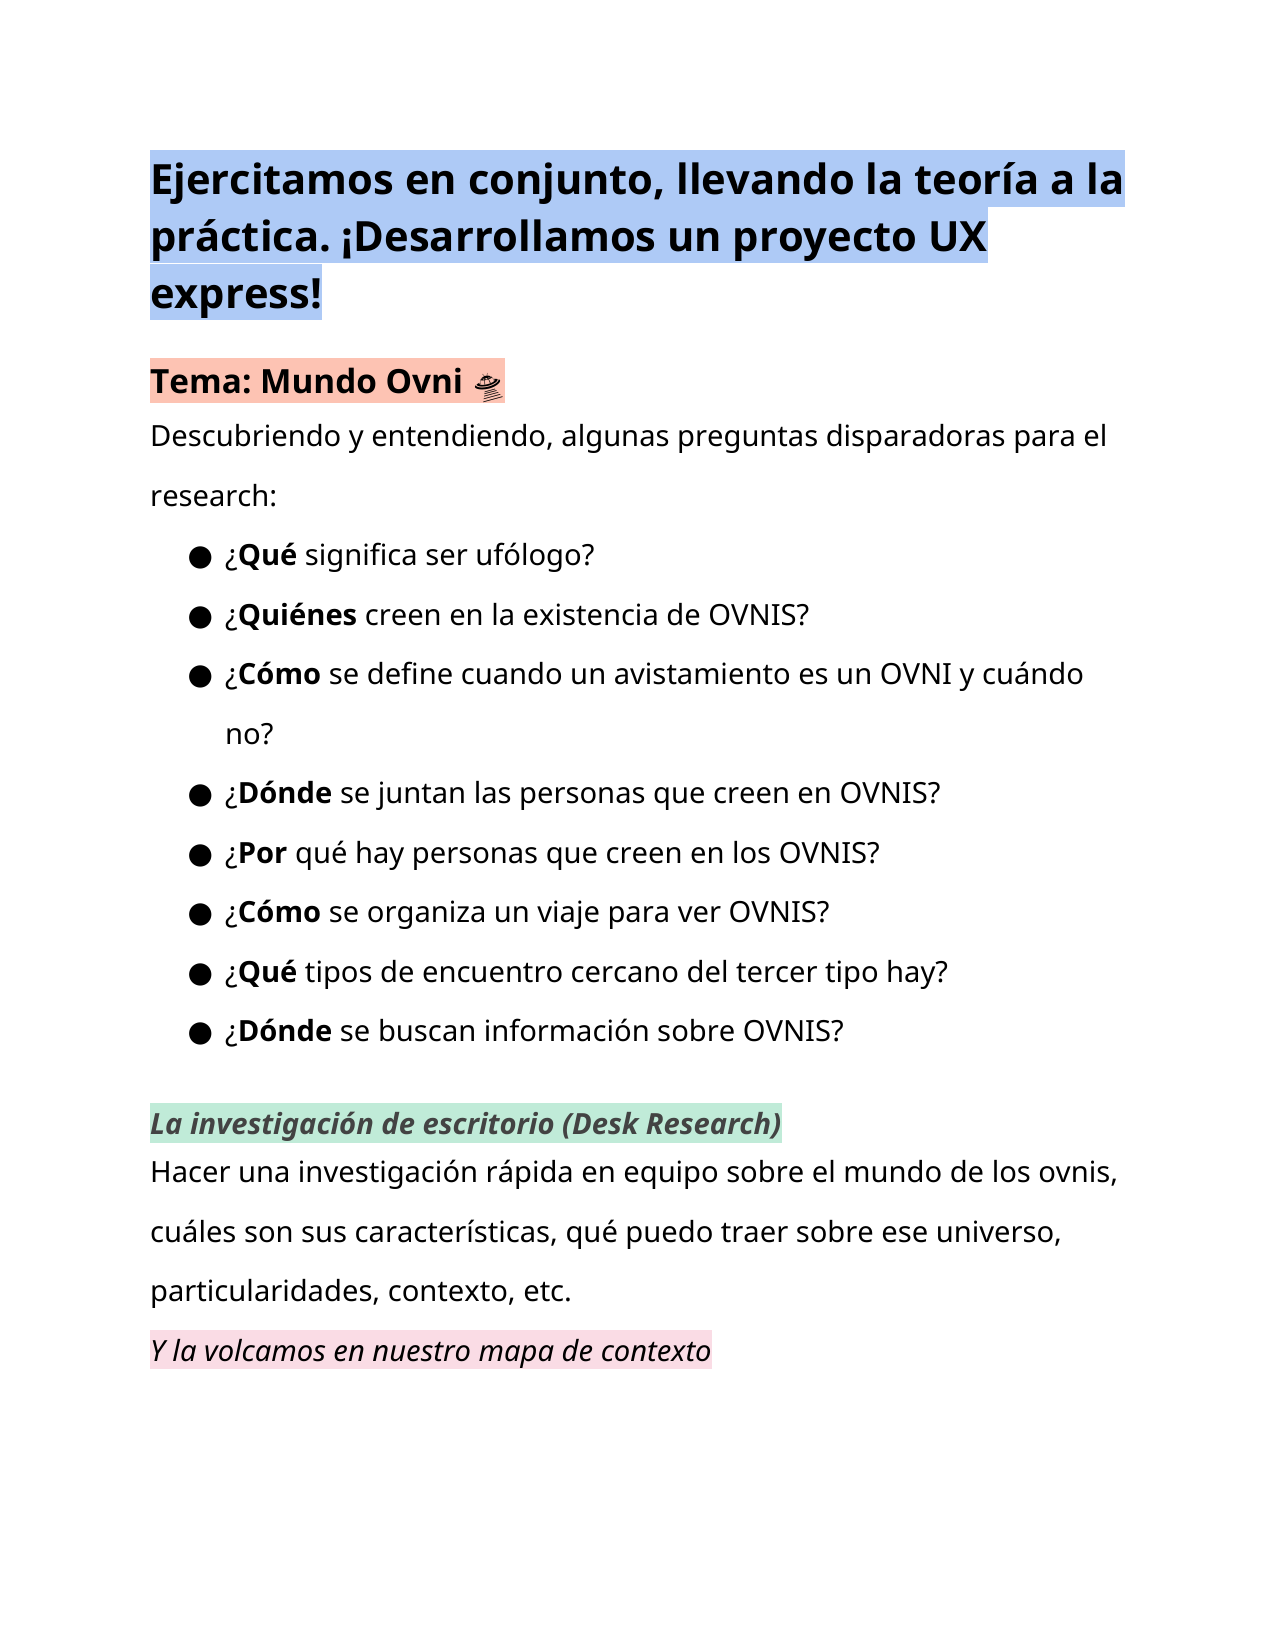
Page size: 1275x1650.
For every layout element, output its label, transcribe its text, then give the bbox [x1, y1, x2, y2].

list ¿Qué significa ser ufólogo? [187, 535, 1125, 574]
list ¿Por qué hay personas que creen en los OVNIS? [187, 832, 1125, 872]
list ¿Qué tipos de encuentro cercano del tercer tipo hay? [187, 951, 1125, 991]
list ¿Dónde se juntan las personas que creen en OVNIS? [187, 773, 1125, 812]
subtitle Tema: Mundo Ovni 🛸 [505, 358, 1125, 403]
list ¿Cómo se organiza un viaje para ver OVNIS? [187, 892, 1125, 931]
subtitle La investigación de escritorio (Desk Research) [782, 1103, 1125, 1143]
text Hacer una investigación rápida en equipo sobre el mundo de los ovnis, cuáles son sus características, qué puedo traer sobre ese universo, particularidades, contexto, etc. [150, 1151, 1125, 1310]
subtitle Ejercitamos en conjunto, llevando la teoría a la práctica. ¡Desarrollamos un proyecto UX express! [150, 207, 1125, 320]
list ¿Cómo se define cuando un avistamiento es un OVNI y cuándo no? [187, 654, 1125, 753]
text Y la volcamos en nuestro mapa de contexto [150, 1330, 1125, 1369]
list ¿Dónde se buscan información sobre OVNIS? [187, 1011, 1125, 1050]
text Descubriendo y entendiendo, algunas preguntas disparadoras para el research: [150, 416, 1125, 515]
list ¿Quiénes creen en la existencia de OVNIS? [187, 594, 1125, 634]
